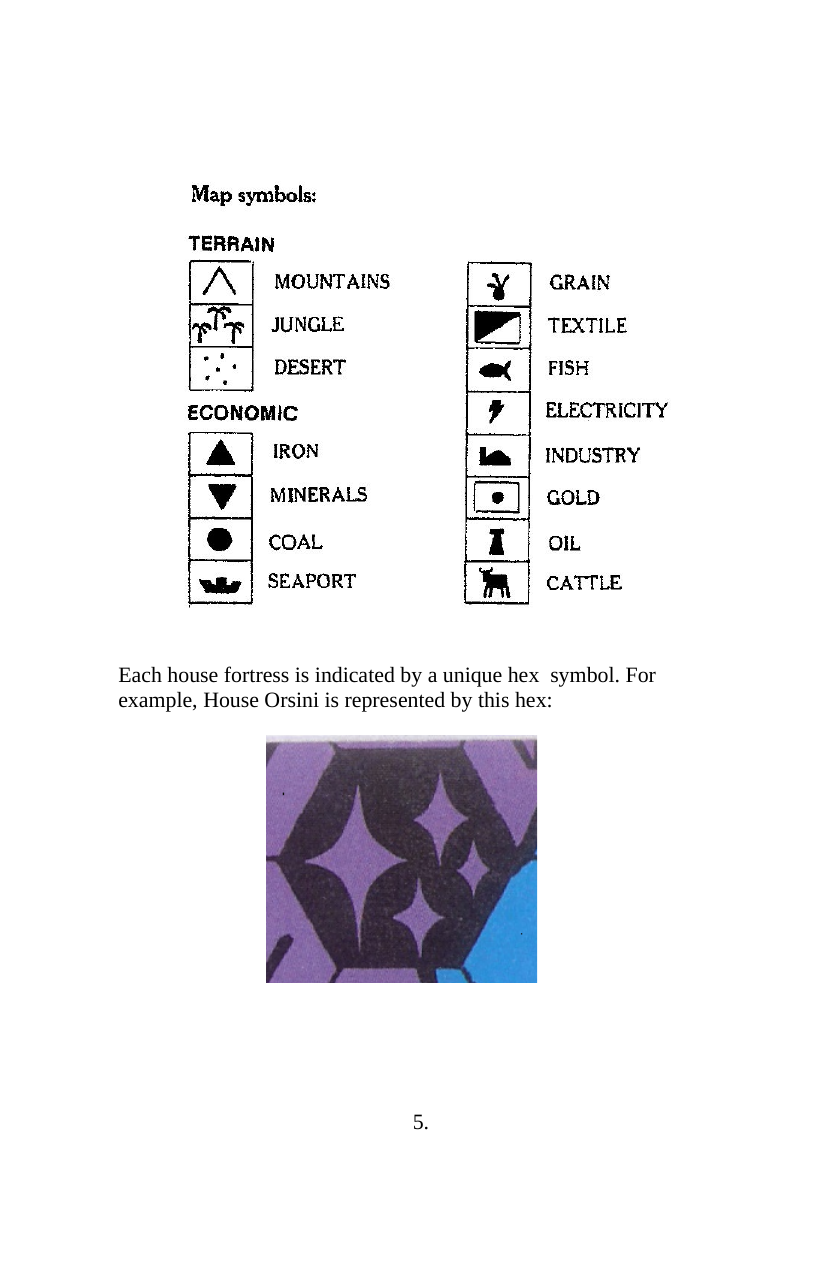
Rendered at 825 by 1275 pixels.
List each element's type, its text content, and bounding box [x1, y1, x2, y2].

text 5. [118, 1109, 707, 1134]
text Each house fortress is indicated by a unique hex symbol. For example, House Orsini is represented by this hex: [118, 168, 707, 712]
picture [160, 169, 680, 662]
